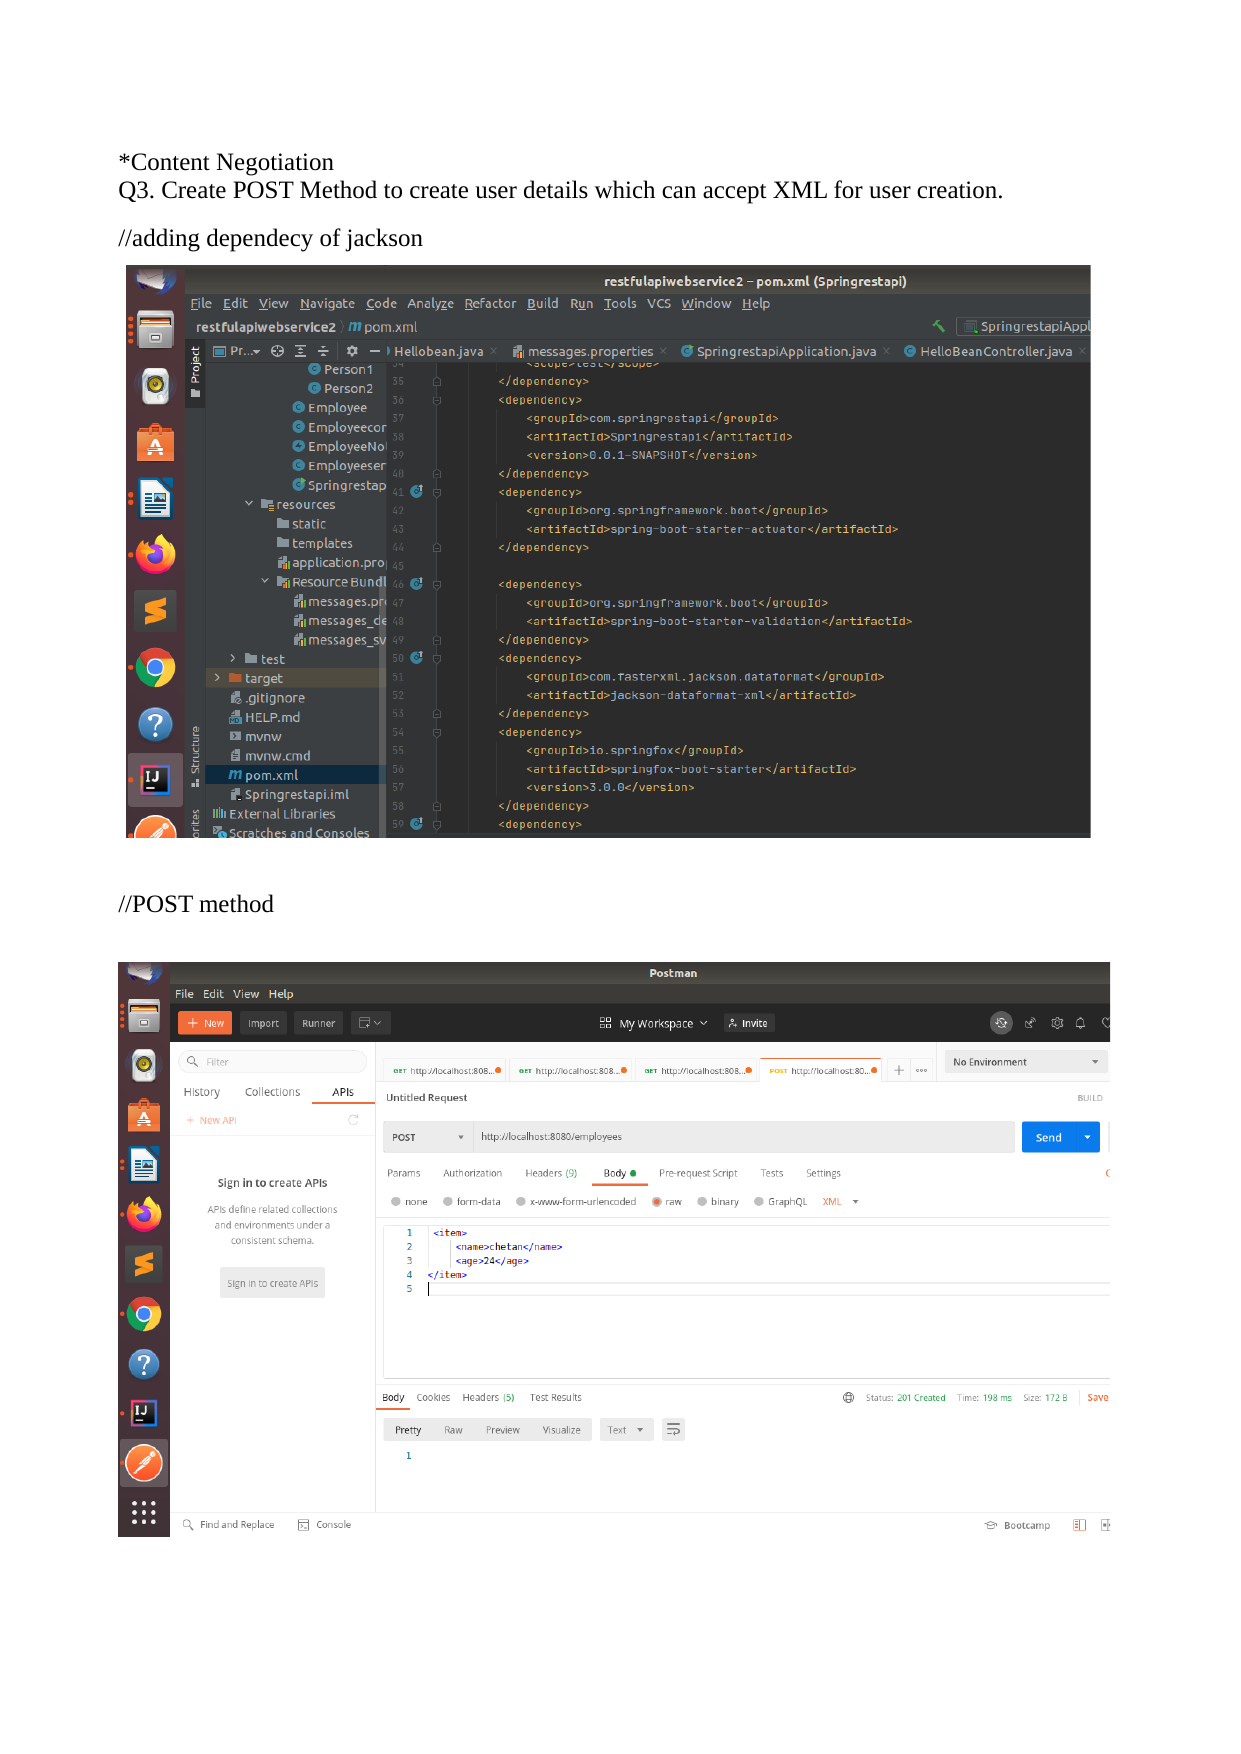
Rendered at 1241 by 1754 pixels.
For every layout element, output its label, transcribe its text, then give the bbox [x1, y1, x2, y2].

picture [118, 962, 1111, 1537]
text *Content Negotiation [118, 147, 1122, 176]
text //adding dependecy of jackson [118, 223, 1122, 252]
text Q3. Create POST Method to create user details which can accept XML for user creation. [118, 176, 1122, 204]
picture [126, 265, 1091, 838]
text //POST method [118, 889, 1122, 918]
